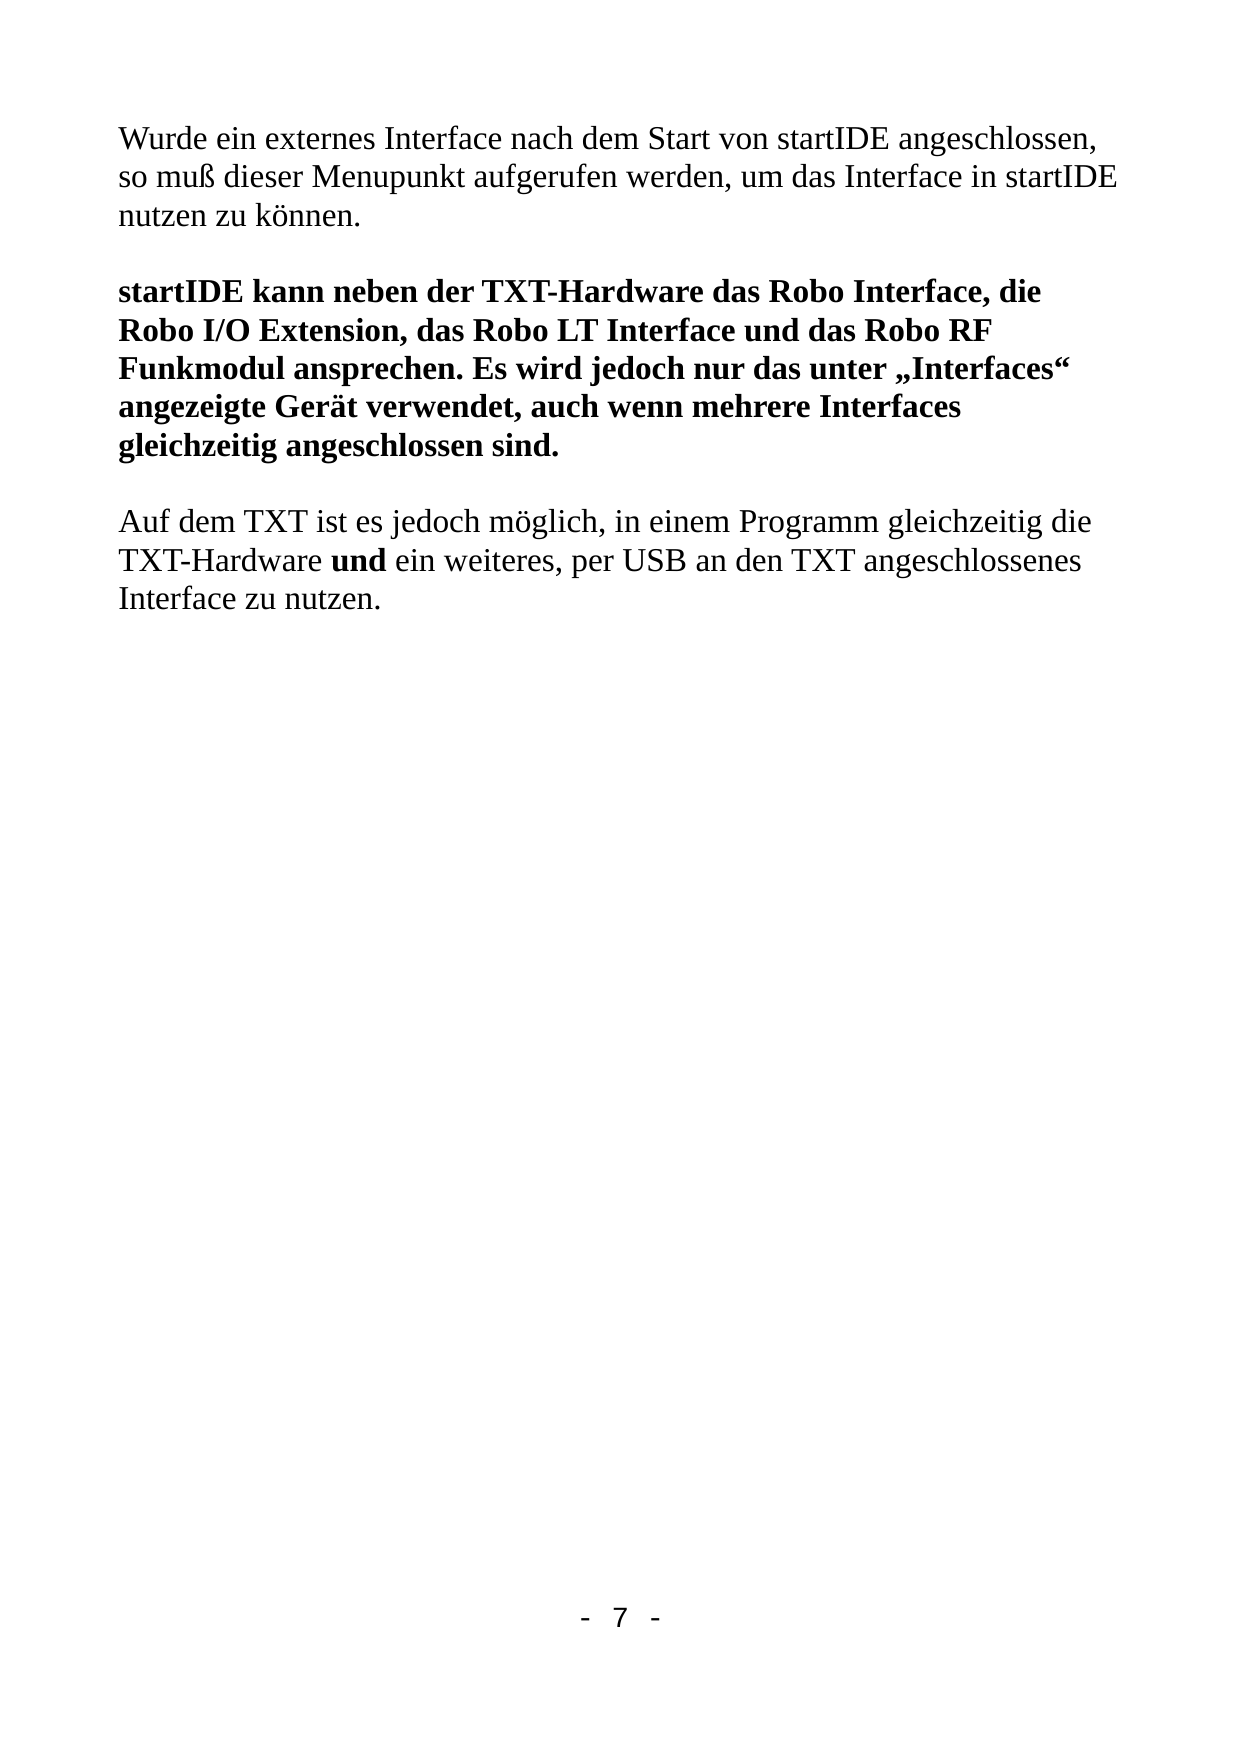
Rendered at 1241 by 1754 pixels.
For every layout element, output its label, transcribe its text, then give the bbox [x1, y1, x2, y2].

text Auf dem TXT ist es jedoch möglich, in einem Programm gleichzeitig die TXT-Hardware und ein weiteres, per USB an den TXT angeschlossenes Interface zu nutzen. [118, 501, 1122, 616]
text startIDE kann neben der TXT-Hardware das Robo Interface, die Robo I/O Extension, das Robo LT Interface und das Robo RF Funkmodul ansprechen. Es wird jedoch nur das unter „Interfaces“ angezeigte Gerät verwendet, auch wenn mehrere Interfaces gleichzeitig angeschlossen sind. [118, 271, 1122, 463]
text Wurde ein externes Interface nach dem Start von startIDE angeschlossen, so muß dieser Menupunkt aufgerufen werden, um das Interface in startIDE nutzen zu können. [118, 118, 1122, 233]
